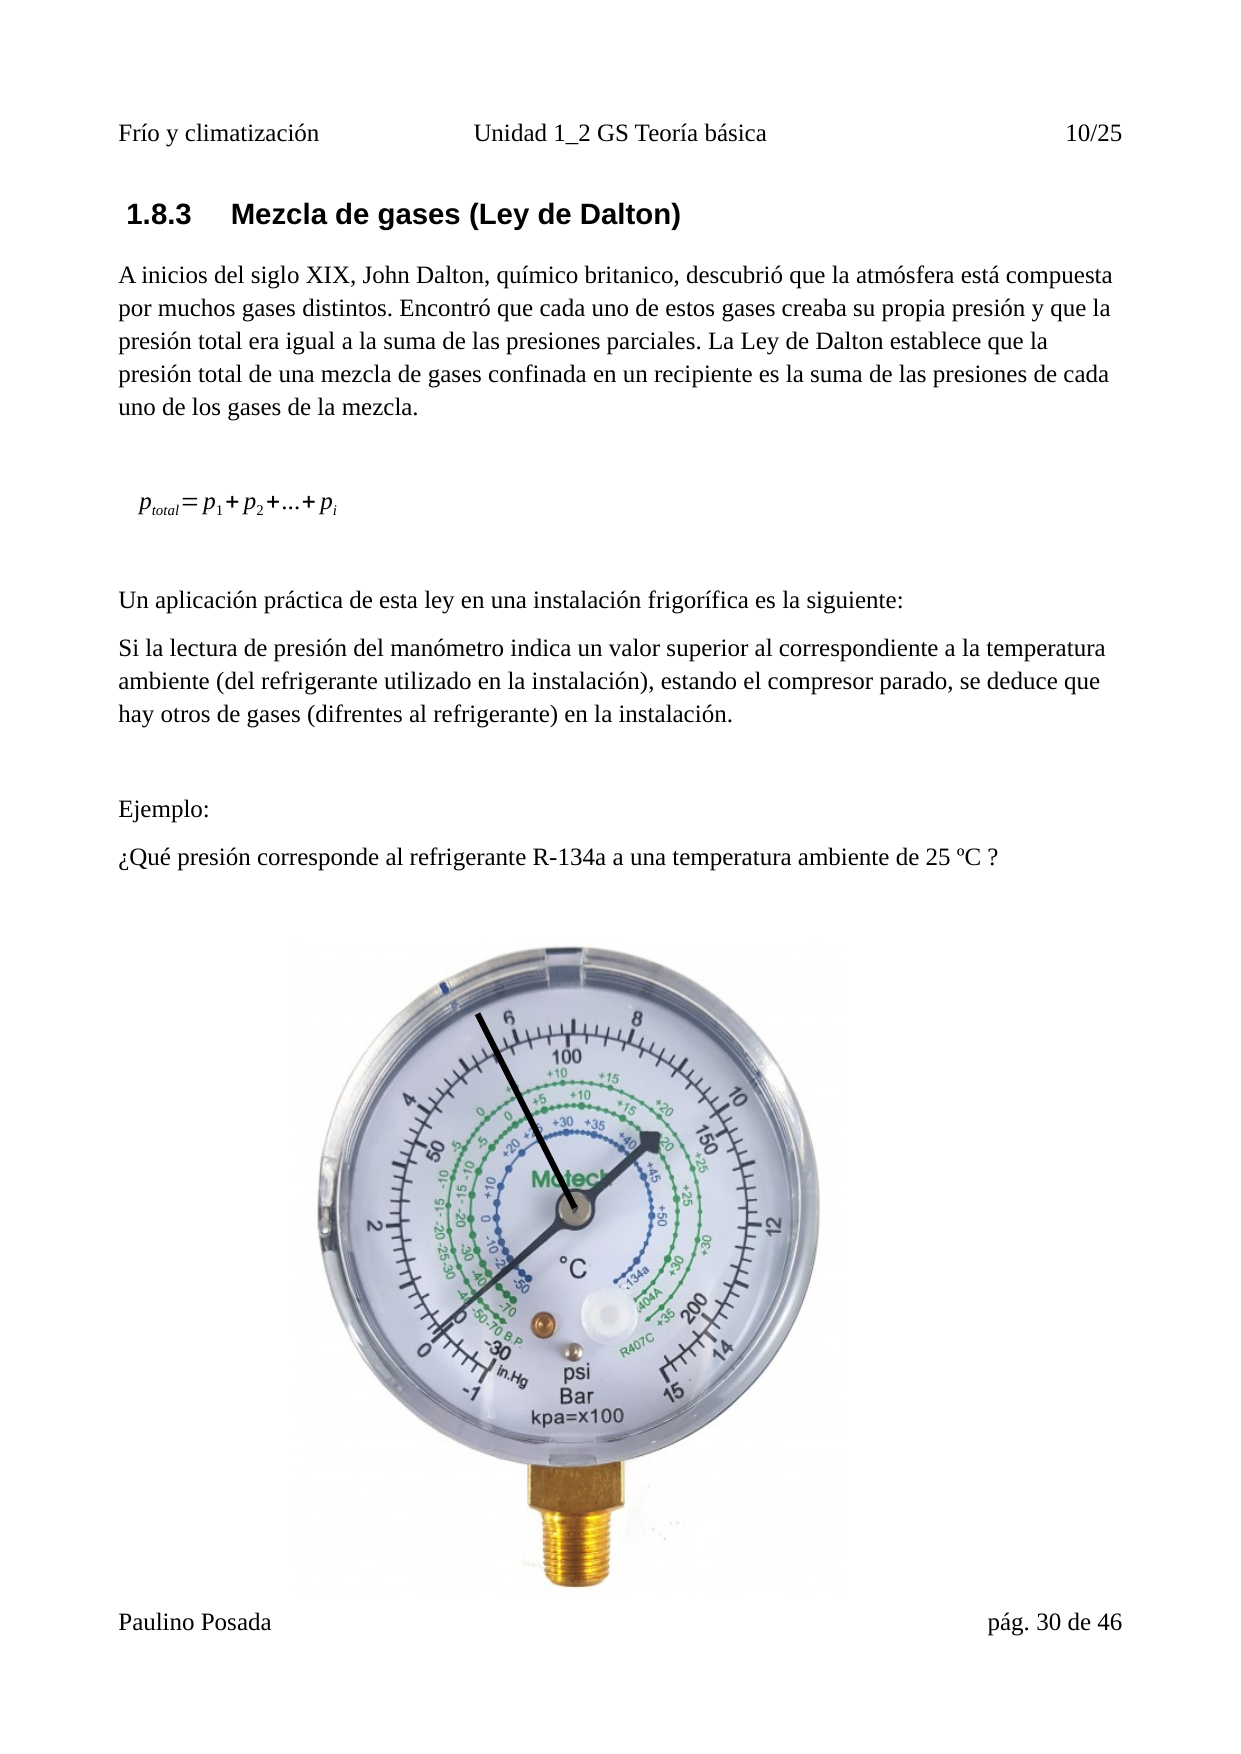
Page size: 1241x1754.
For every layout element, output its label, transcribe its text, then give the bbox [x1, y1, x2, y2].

text Un aplicación práctica de esta ley en una instalación frigorífica es la siguiente: [118, 585, 1122, 614]
subtitle Mezcla de gases (Ley de Dalton) [118, 197, 1122, 231]
text A inicios del siglo XIX, John Dalton, químico britanico, descubrió que la atmósfera está compuesta por muchos gases distintos. Encontró que cada uno de estos gases creaba su propia presión y que la presión total era igual a la suma de las presiones parciales. La Ley de Dalton establece que la presión total de una mezcla de gases confinada en un recipiente es la suma de las presiones de cada uno de los gases de la mezcla. [118, 260, 1122, 421]
text Si la lectura de presión del manómetro indica un valor superior al correspondiente a la temperatura ambiente (del refrigerante utilizado en la instalación), estando el compresor parado, se deduce que hay otros de gases (difrentes al refrigerante) en la instalación. [118, 633, 1122, 728]
text ¿Qué presión corresponde al refrigerante R-134a a una temperatura ambiente de 25 ºC ? [118, 842, 1122, 871]
picture [283, 941, 858, 1594]
text Ejemplo: [118, 794, 1122, 823]
